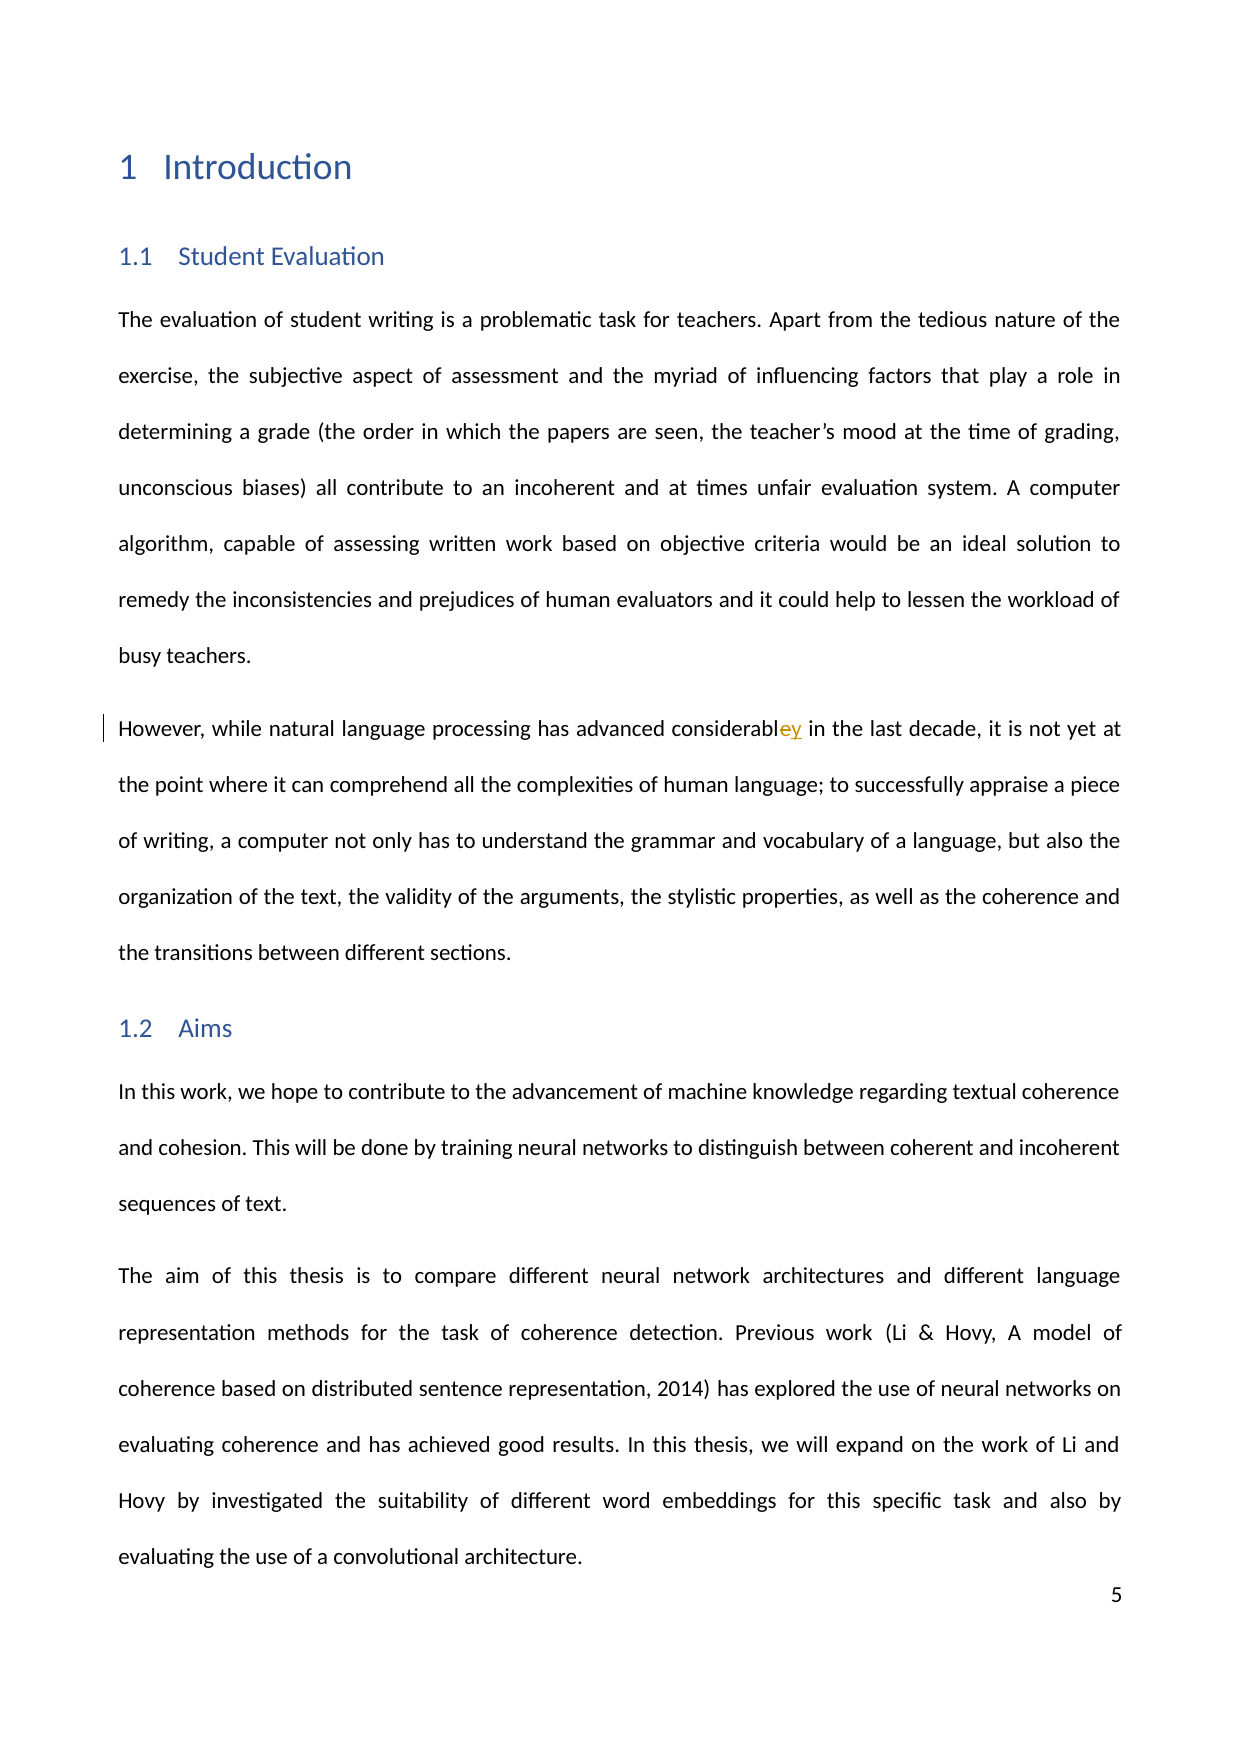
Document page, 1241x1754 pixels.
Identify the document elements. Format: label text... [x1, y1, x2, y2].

text The aim of this thesis is to compare different neural network architectures and different language representation methods for the task of coherence detection. Previous work [ CITATION li2014model \l 3084 ] has explored the use of neural networks on evaluating coherence and has achieved good results. In this thesis, we will expand on the work of Li and Hovy by investigated the suitability of different word embeddings for this specific task and also by evaluating the use of a convolutional architecture. [118, 1262, 1122, 1570]
text The evaluation of student writing is a problematic task for teachers. Apart from the tedious nature of the exercise, the subjective aspect of assessment and the myriad of influencing factors that play a role in determining a grade (the order in which the papers are seen, the teacher’s mood at the time of grading, unconscious biases) all contribute to an incoherent and at times unfair evaluation system. A computer algorithm, capable of assessing written work based on objective criteria would be an ideal solution to remedy the inconsistencies and prejudices of human evaluators and it could help to lessen the workload of busy teachers. [118, 305, 1122, 669]
text In this work, we hope to contribute to the advancement of machine knowledge regarding textual coherence and cohesion. This will be done by training neural networks to distinguish between coherent and incoherent sequences of text. [118, 1077, 1122, 1217]
text However, while natural language processing has advanced considerably in the last decade, it is not yet at the point where it can comprehend all the complexities of human language; to successfully appraise a piece of writing, a computer not only has to understand the grammar and vocabulary of a language, but also the organization of the text, the validity of the arguments, the stylistic properties, as well as the coherence and the transitions between different sections. [118, 714, 1122, 966]
subtitle Student Evaluation [118, 239, 1122, 272]
subtitle Aims [118, 1011, 1122, 1044]
subtitle Introduction [118, 143, 1122, 189]
